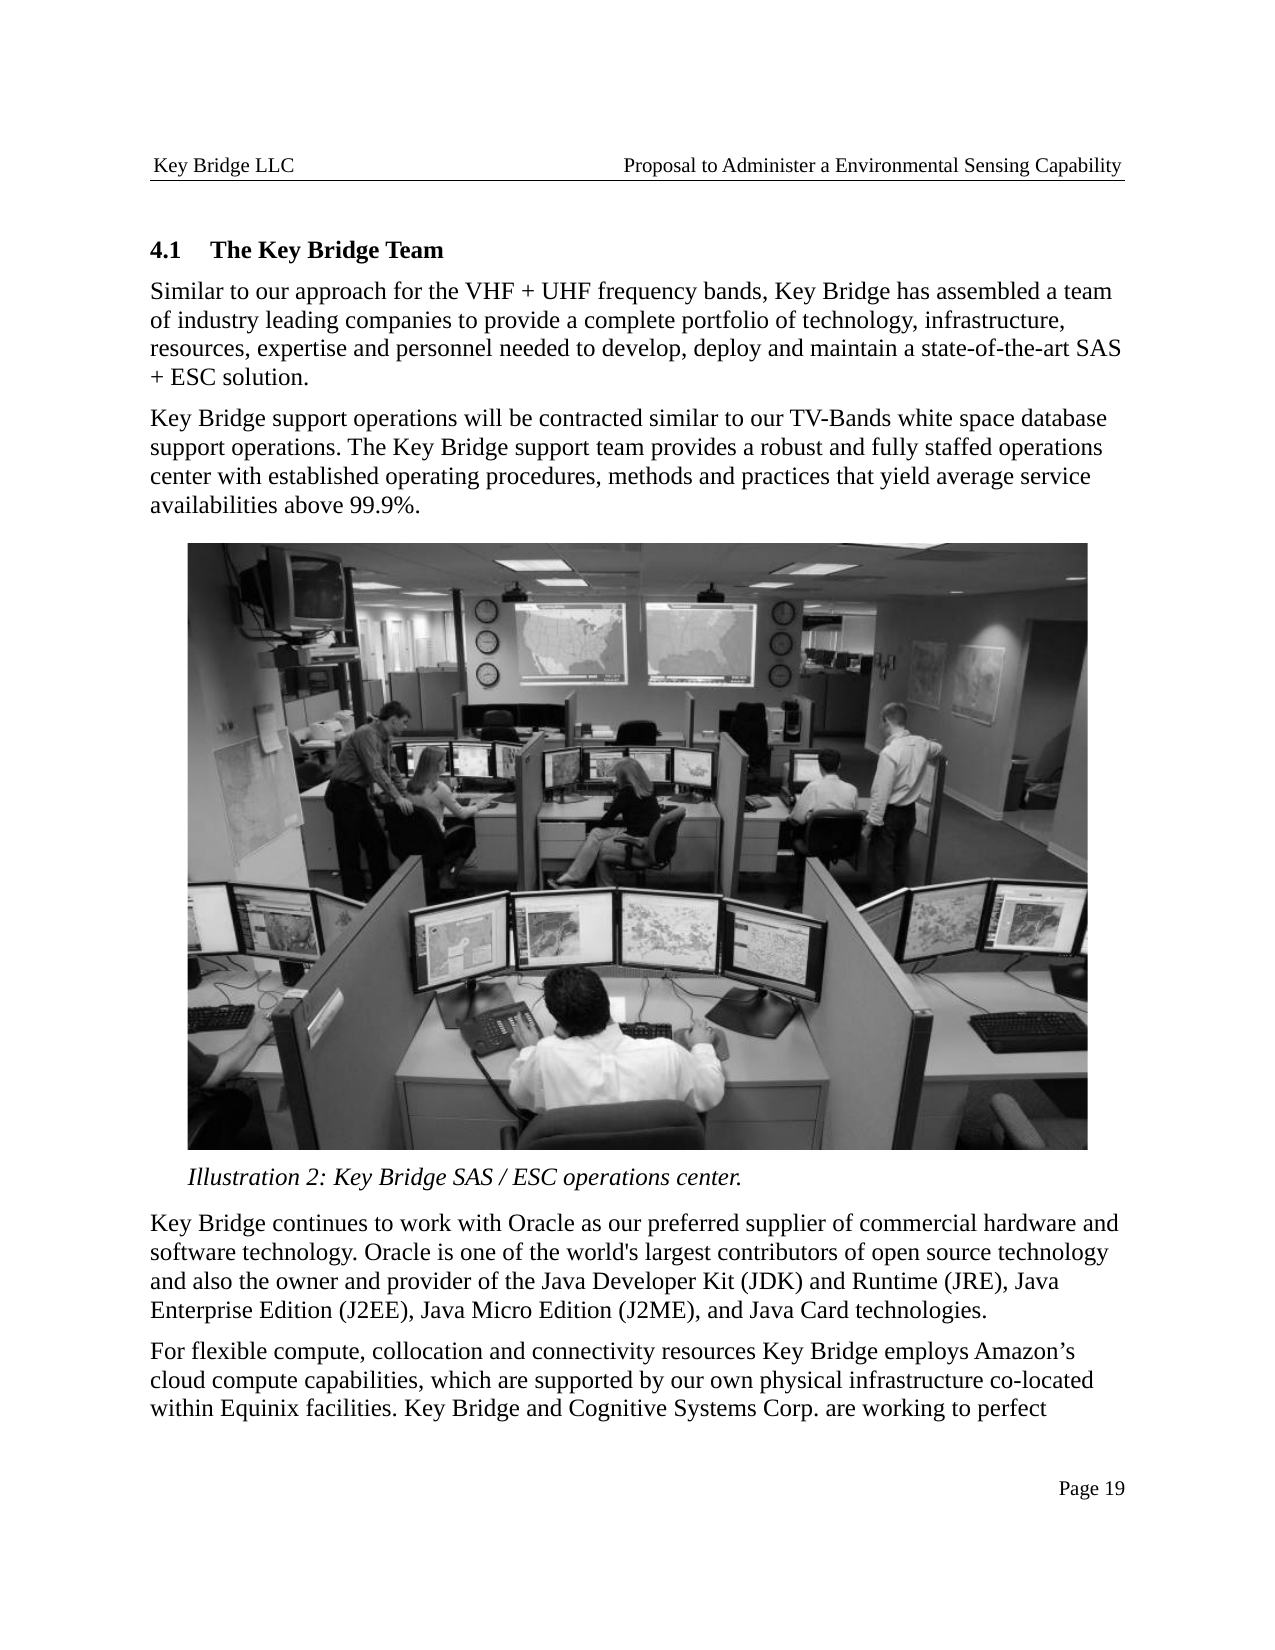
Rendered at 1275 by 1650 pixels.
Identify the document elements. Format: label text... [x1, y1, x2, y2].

text Illustration 2: Key Bridge SAS / ESC operations center. [187, 1150, 1087, 1191]
subtitle The Key Bridge Team [150, 235, 1125, 263]
text For flexible compute, collocation and connectivity resources Key Bridge employs Amazon’s cloud compute capabilities, which are supported by our own physical infrastructure co-located within Equinix facilities. Key Bridge and Cognitive Systems Corp. are working to perfect [150, 1336, 1125, 1422]
text Key Bridge support operations will be contracted similar to our TV-Bands white space database support operations. The Key Bridge support team provides a robust and fully staffed operations center with established operating procedures, methods and practices that yield average service availabilities above 99.9%. [150, 403, 1125, 518]
picture [187, 543, 1088, 1150]
text Similar to our approach for the VHF + UHF frequency bands, Key Bridge has assembled a team of industry leading companies to provide a complete portfolio of technology, infrastructure, resources, expertise and personnel needed to develop, deploy and maintain a state-of-the-art SAS + ESC solution. [150, 276, 1125, 391]
text Key Bridge continues to work with Oracle as our preferred supplier of commercial hardware and software technology. Oracle is one of the world's largest contributors of open source technology and also the owner and provider of the Java Developer Kit (JDK) and Runtime (JRE), Java Enterprise Edition (J2EE), Java Micro Edition (J2ME), and Java Card technologies. [150, 531, 1125, 1323]
